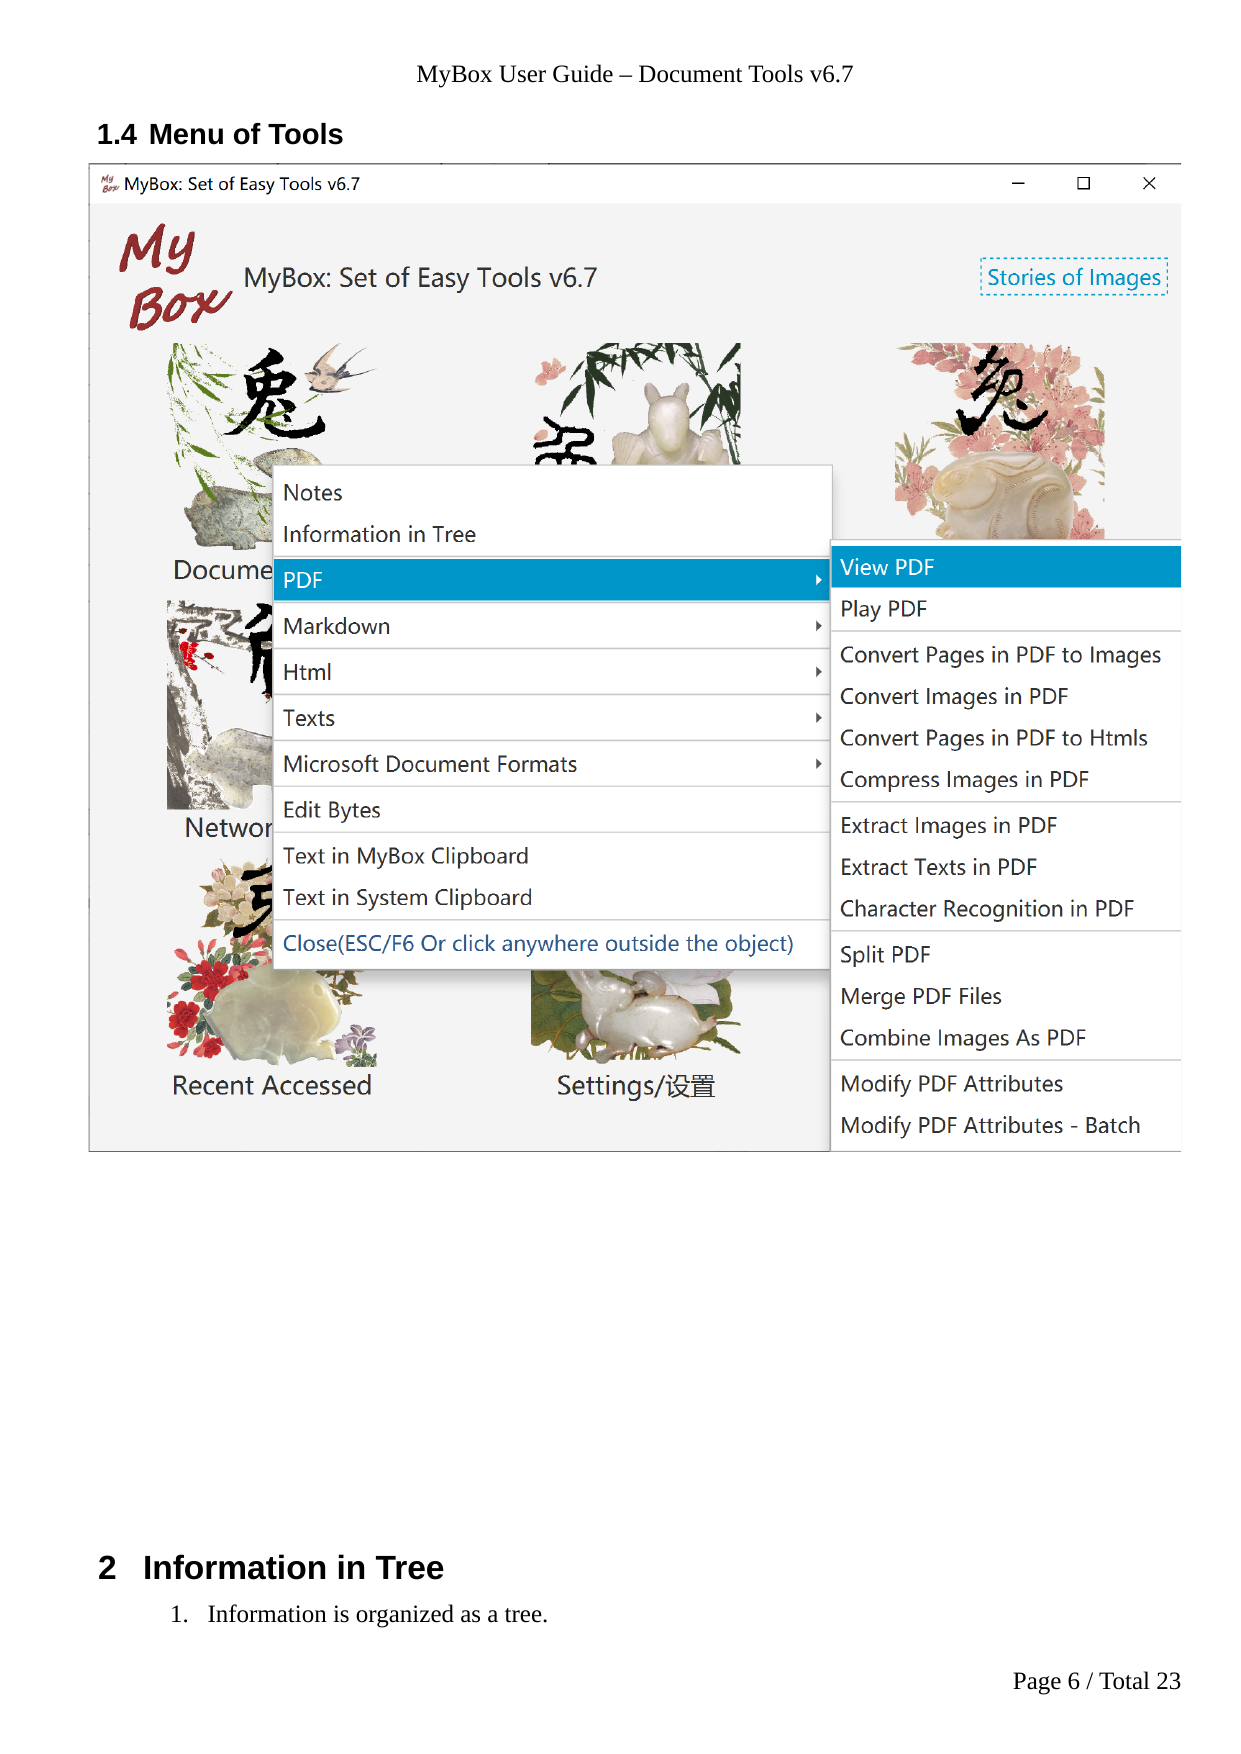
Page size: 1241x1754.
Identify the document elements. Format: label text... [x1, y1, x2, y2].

picture [88, 163, 1182, 1152]
list Information is organized as a tree. [170, 1599, 1181, 1628]
subtitle Information in Tree [88, 1548, 1181, 1587]
subtitle Menu of Tools [88, 117, 1181, 151]
